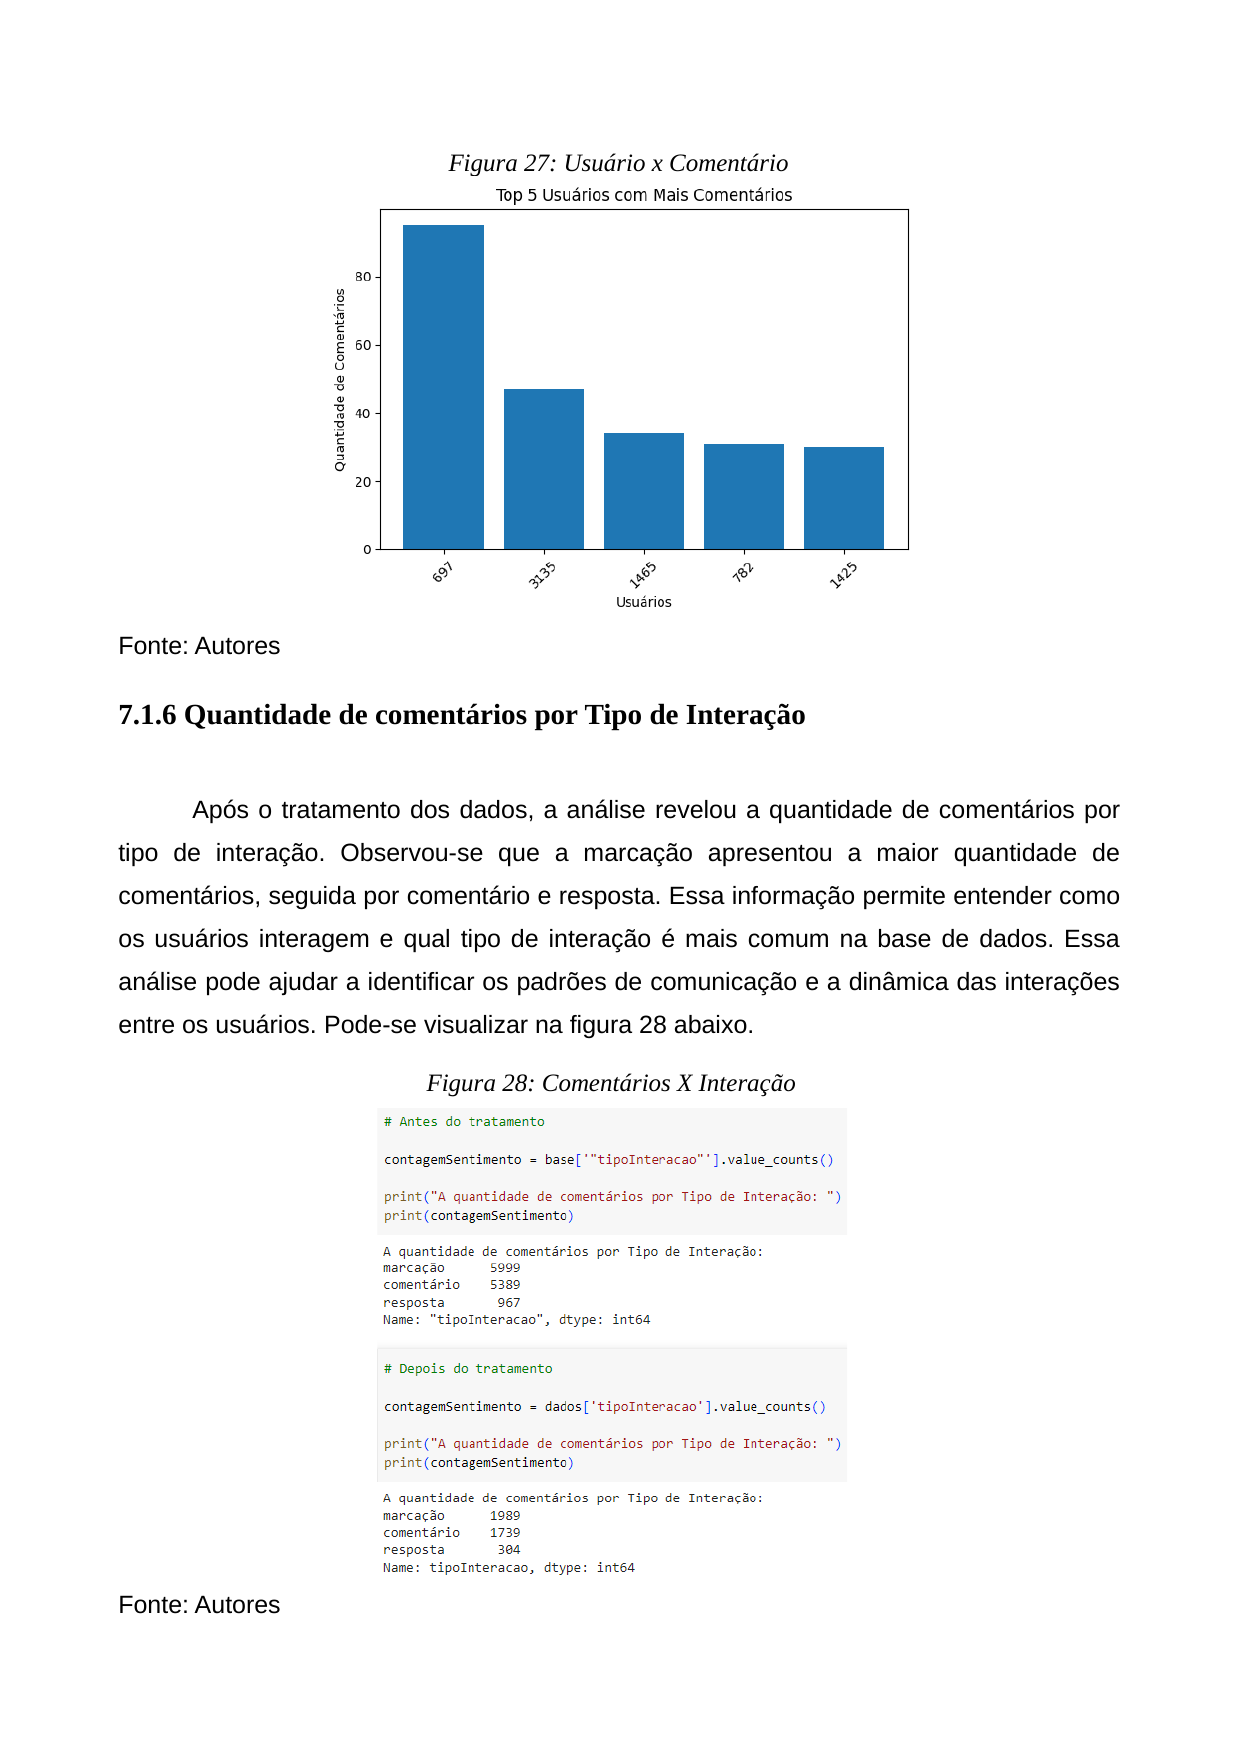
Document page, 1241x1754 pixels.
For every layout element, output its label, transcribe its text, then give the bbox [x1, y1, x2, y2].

text Fonte: Autores [118, 118, 1122, 659]
subtitle 7.1.6 Quantidade de comentários por Tipo de Interação [118, 697, 1122, 731]
text Figura 28: Comentários X Interação [377, 1068, 847, 1097]
text Fonte: Autores [118, 1056, 1122, 1619]
picture [377, 1108, 848, 1576]
text Após o tratamento dos dados, a análise revelou a quantidade de comentários por tipo de interação. Observou-se que a marcação apresentou a maior quantidade de comentários, seguida por comentário e resposta. Essa informação permite entender como os usuários interagem e qual tipo de interação é mais comum na base de dados. Essa análise pode ajudar a identificar os padrões de comunicação e a dinâmica das interações entre os usuários. Pode-se visualizar na figura 28 abaixo. [118, 795, 1122, 1039]
picture [327, 176, 919, 608]
text Figura 27: Usuário x Comentário [275, 148, 971, 176]
